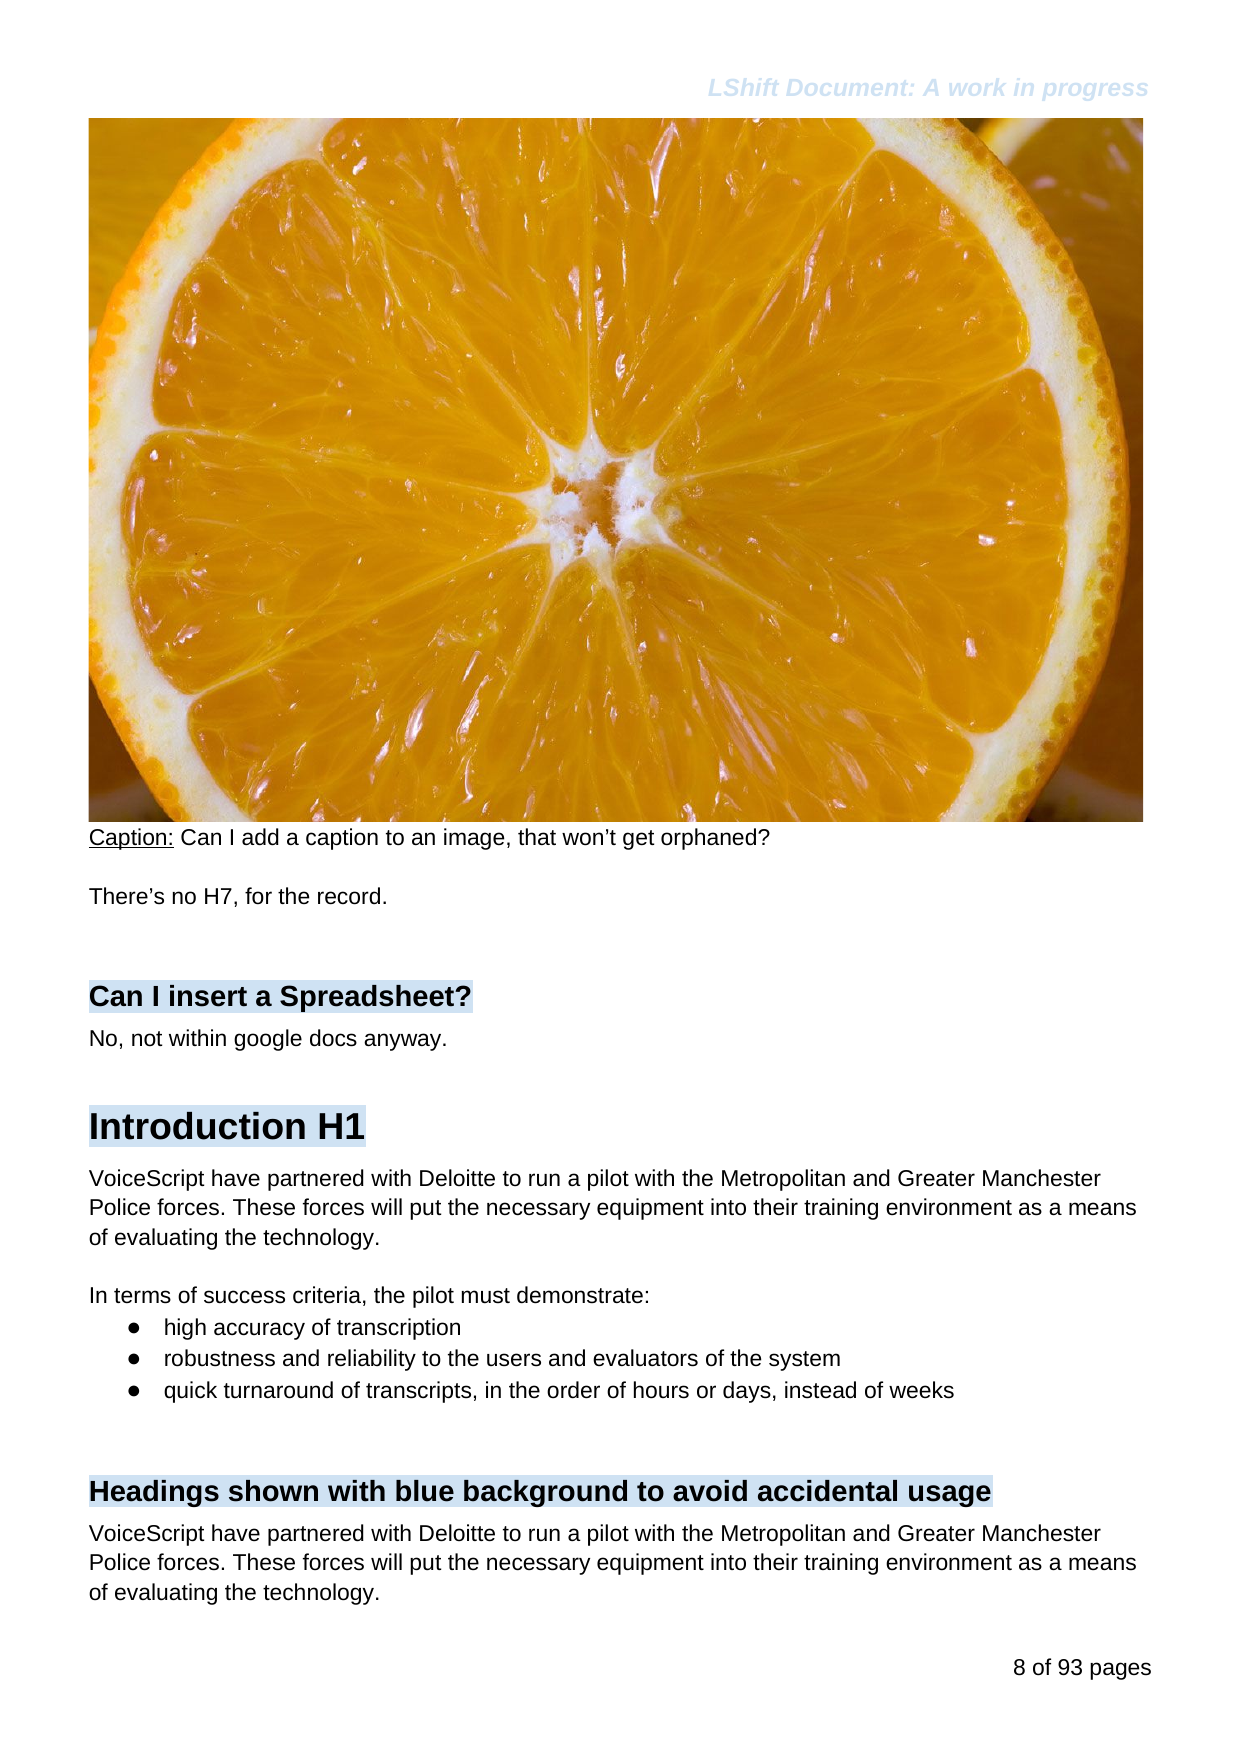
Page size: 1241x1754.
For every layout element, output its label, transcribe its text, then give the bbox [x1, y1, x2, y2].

text No, not within google docs anyway. [88, 1026, 1152, 1051]
subtitle Introduction H1 [366, 1105, 1152, 1147]
text VoiceScript have partnered with Deloitte to run a pilot with the Metropolitan and Greater Manchester Police forces. These forces will put the necessary equipment into their training environment as a means of evaluating the technology. [88, 1166, 1152, 1250]
subtitle Can I insert a Spreadsheet? [473, 980, 1152, 1013]
text There’s no H7, for the record. [88, 884, 1152, 909]
list quick turnaround of transcripts, in the order of hours or days, instead of weeks [126, 1376, 1152, 1404]
list robustness and reliability to the users and evaluators of the system [126, 1344, 1152, 1372]
text VoiceScript have partnered with Deloitte to run a pilot with the Metropolitan and Greater Manchester Police forces. These forces will put the necessary equipment into their training environment as a means of evaluating the technology. [88, 1521, 1152, 1605]
picture [88, 118, 1144, 822]
list high accuracy of transcription [126, 1313, 1152, 1340]
text Caption: Can I add a caption to an image, that won’t get orphaned? [88, 825, 1152, 851]
text In terms of success criteria, the pilot must demonstrate: [88, 1283, 1152, 1309]
subtitle Headings shown with blue background to avoid accidental usage [993, 1475, 1152, 1507]
